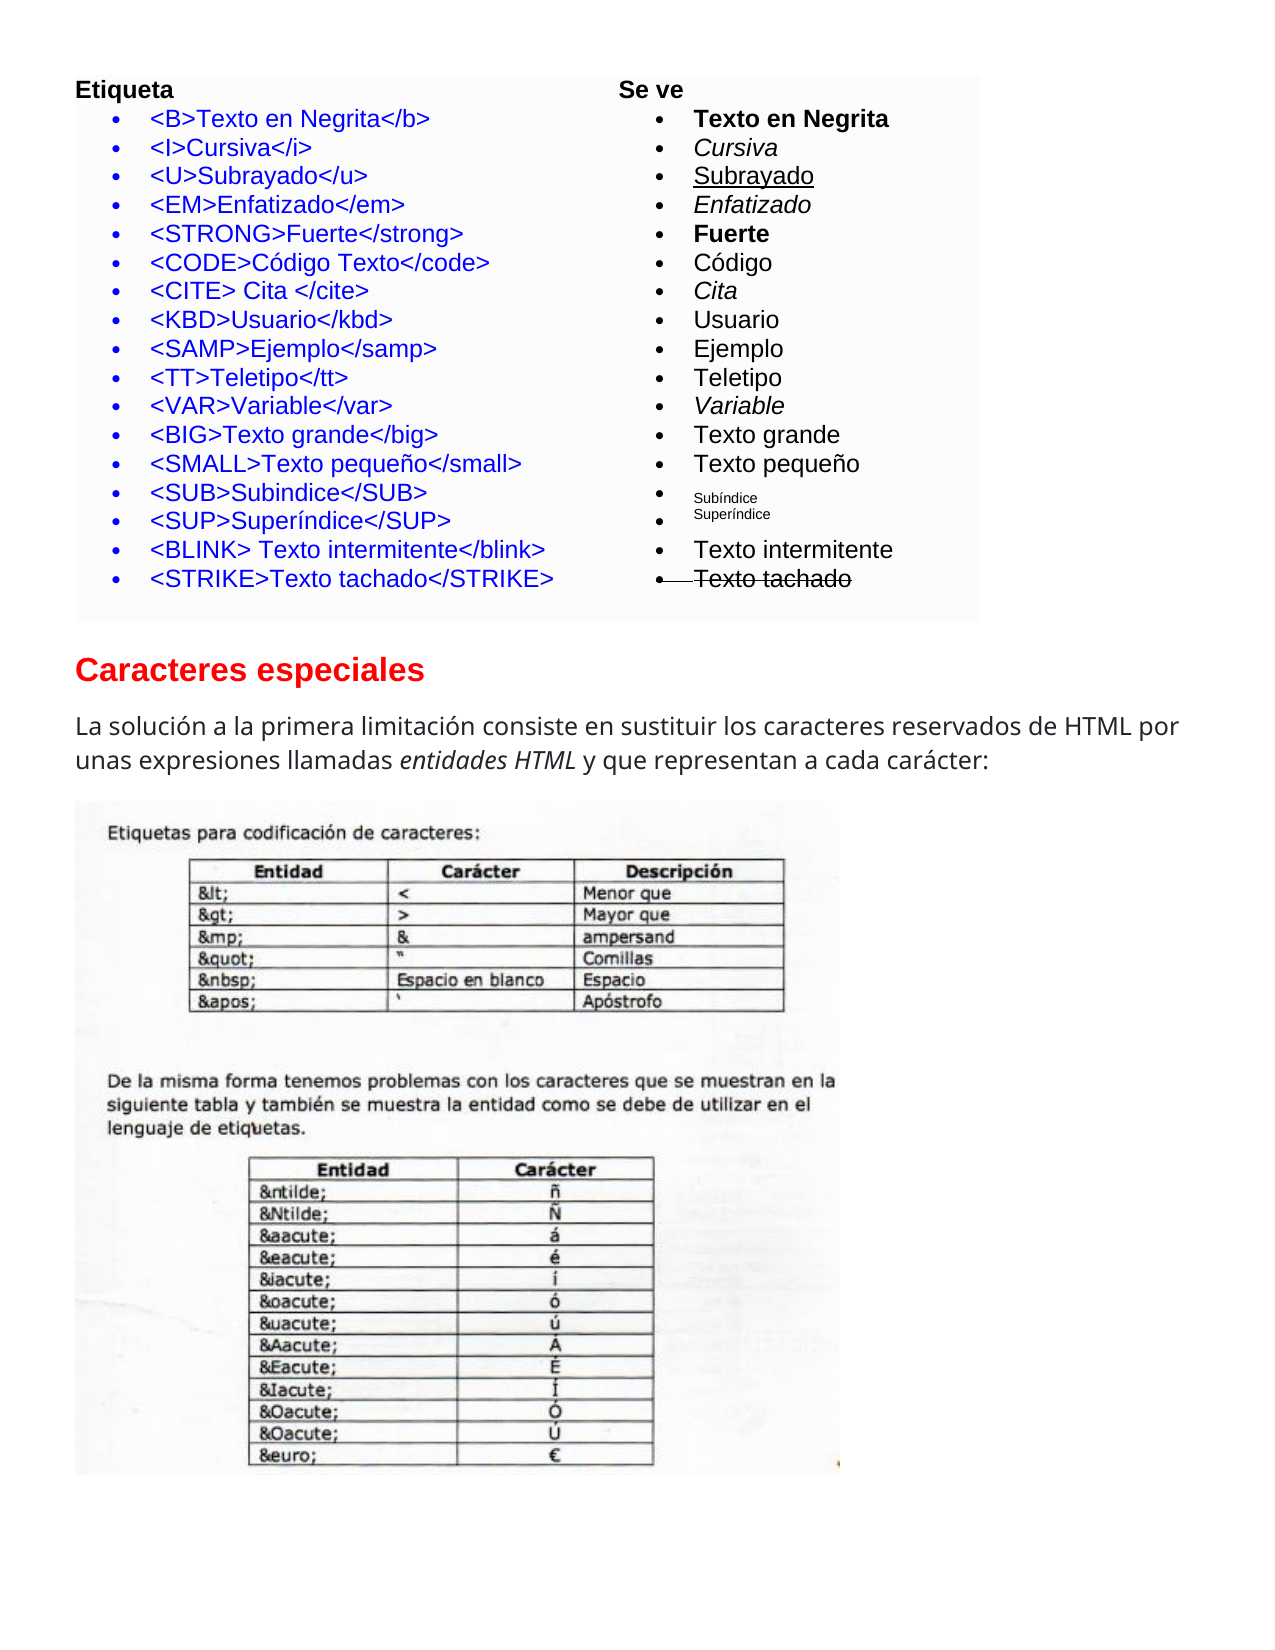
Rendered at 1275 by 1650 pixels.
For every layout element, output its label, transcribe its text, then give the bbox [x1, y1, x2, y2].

text Caracteres especiales [75, 650, 1200, 689]
table_header Etiqueta [75, 75, 618, 104]
text La solución a la primera limitación consiste en sustituir los caracteres reservados de HTML por unas expresiones llamadas entidades HTML y que representan a cada carácter: [75, 708, 1200, 777]
table_cell Texto en Negrita Cursiva Subrayado Enfatizado Fuerte Código Cita Usuario Ejemplo Teletipo Variable Texto grande Texto pequeño Subíndice Superíndice Texto intermitente Texto tachado [618, 104, 981, 622]
picture [75, 801, 840, 1475]
table_cell <B>Texto en Negrita</b> <I>Cursiva</i> <U>Subrayado</u> <EM>Enfatizado</em> <STRONG>Fuerte</strong> <CODE>Código Texto</code> <CITE> Cita </cite> <KBD>Usuario</kbd> <SAMP>Ejemplo</samp> <TT>Teletipo</tt> <VAR>Variable</var> <BIG>Texto grande</big> <SMALL>Texto pequeño</small> <SUB>Subindice</SUB> <SUP>Superíndice</SUP> <BLINK> Texto intermitente</blink> <STRIKE>Texto tachado</STRIKE> [75, 104, 618, 622]
table_header Se ve [618, 75, 981, 104]
